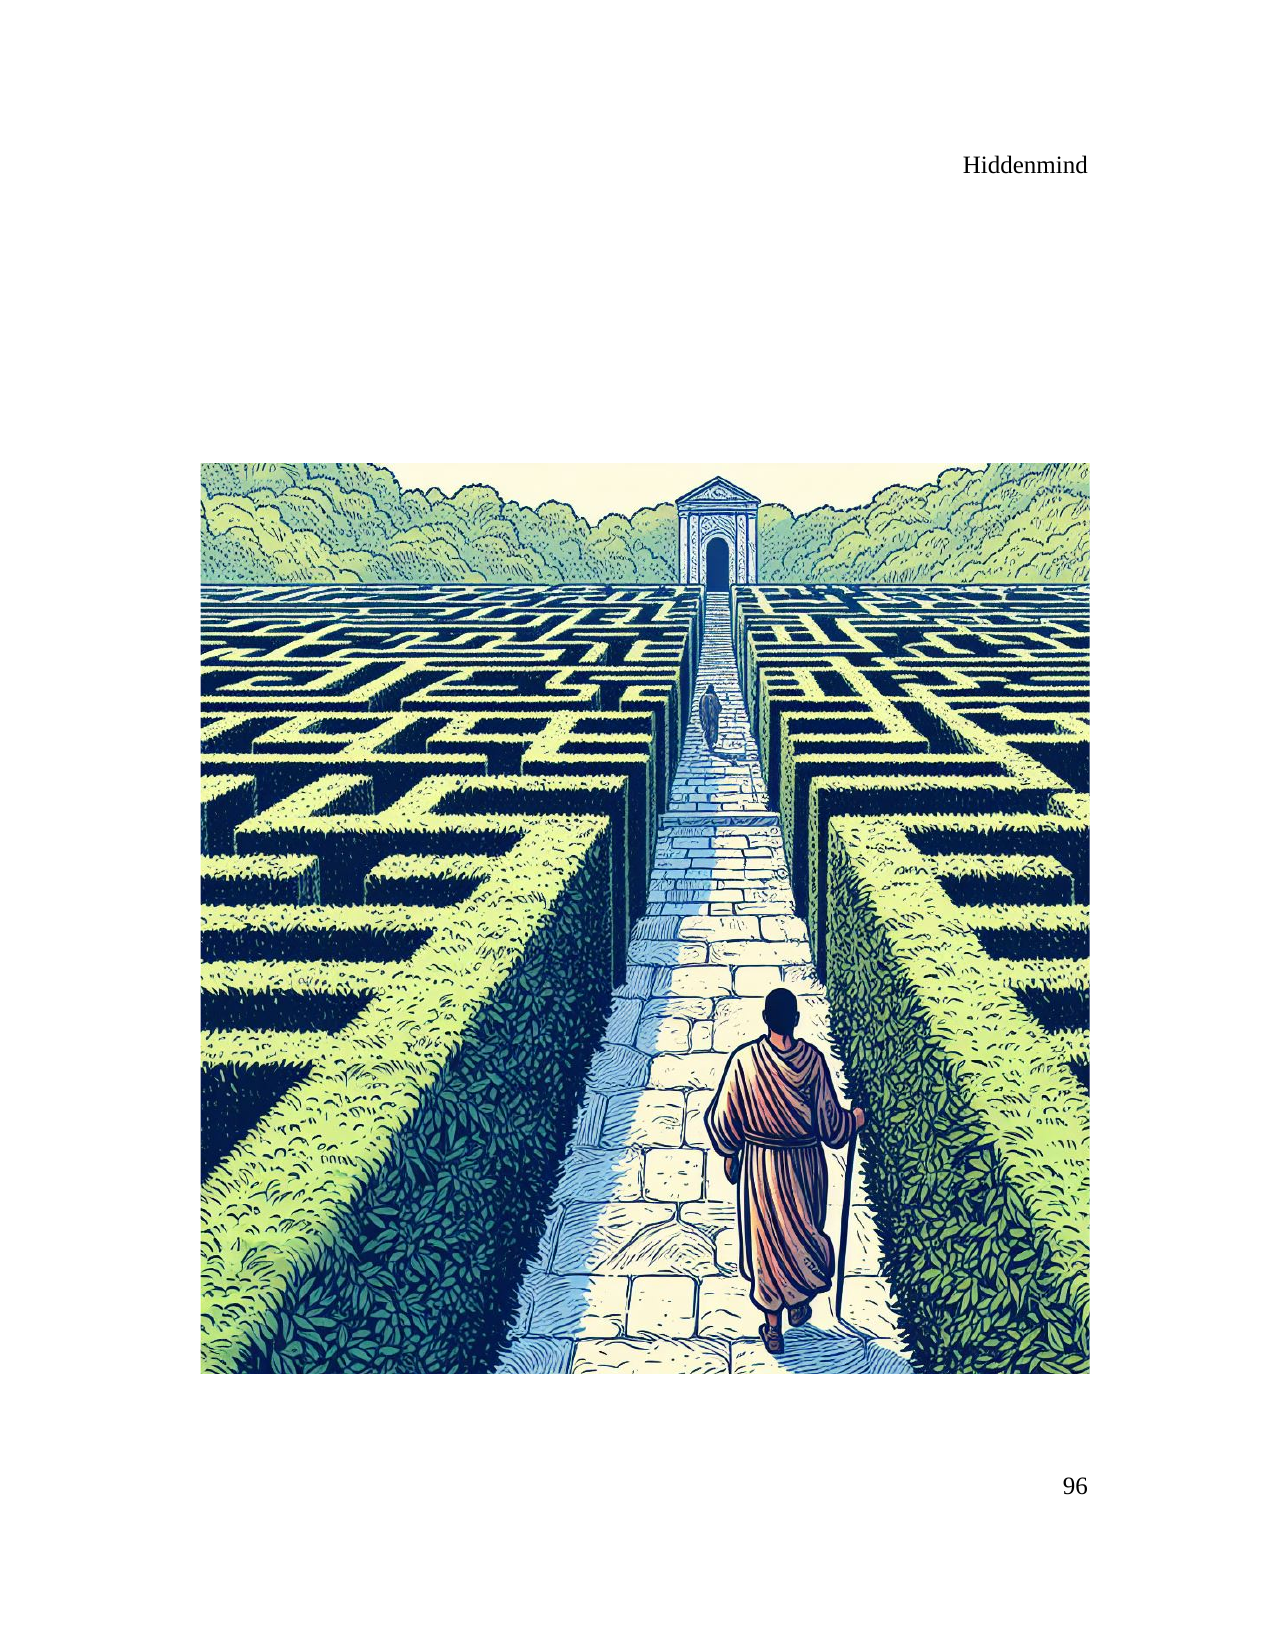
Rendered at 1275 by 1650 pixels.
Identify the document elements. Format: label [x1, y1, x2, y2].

picture [200, 463, 1090, 1374]
